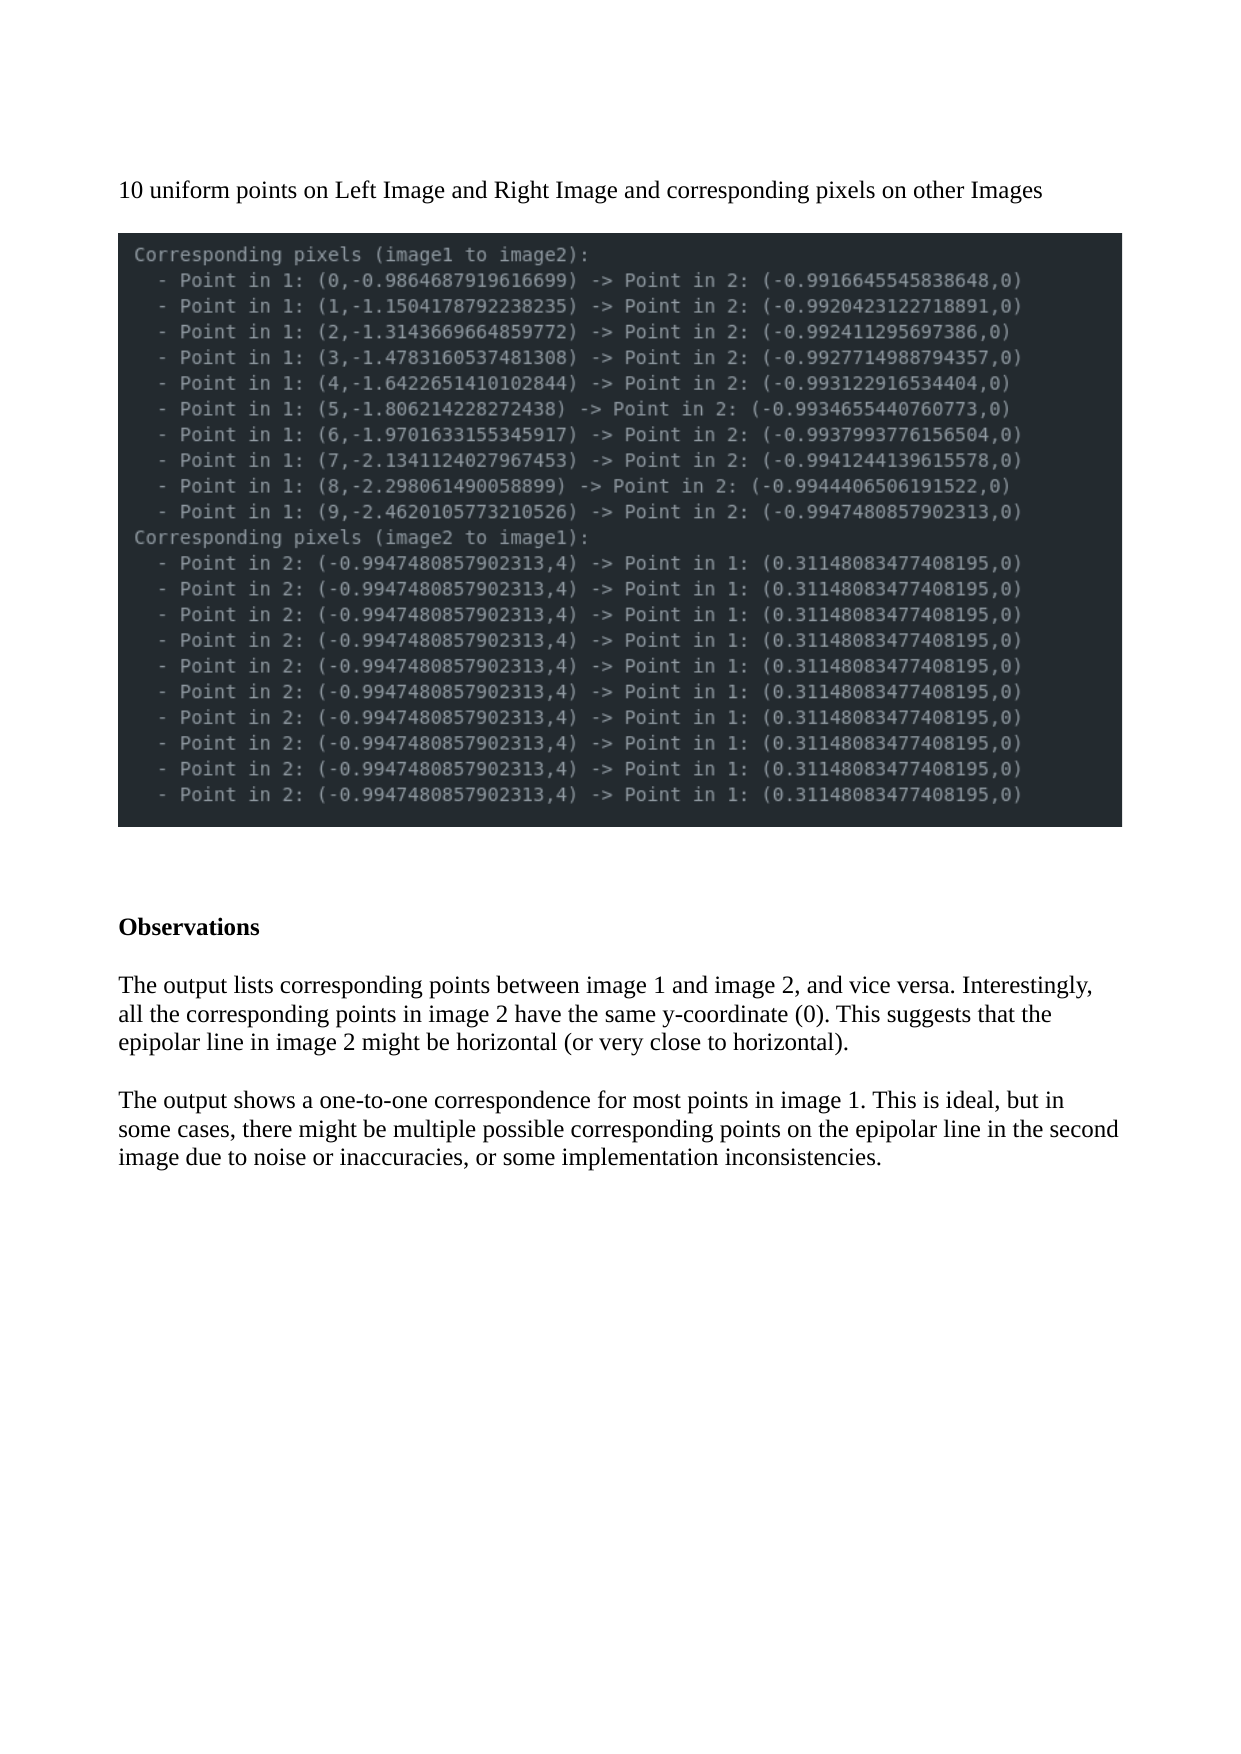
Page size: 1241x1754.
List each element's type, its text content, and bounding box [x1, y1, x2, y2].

text The output lists corresponding points between image 1 and image 2, and vice versa. Interestingly, all the corresponding points in image 2 have the same y-coordinate (0). This suggests that the epipolar line in image 2 might be horizontal (or very close to horizontal). [118, 970, 1122, 1056]
text 10 uniform points on Left Image and Right Image and corresponding pixels on other Images [118, 118, 1122, 204]
text The output shows a one-to-one correspondence for most points in image 1. This is ideal, but in some cases, there might be multiple possible corresponding points on the epipolar line in the second image due to noise or inaccuracies, or some implementation inconsistencies. [118, 1085, 1122, 1171]
text Observations [118, 912, 1122, 941]
picture [118, 233, 1123, 827]
